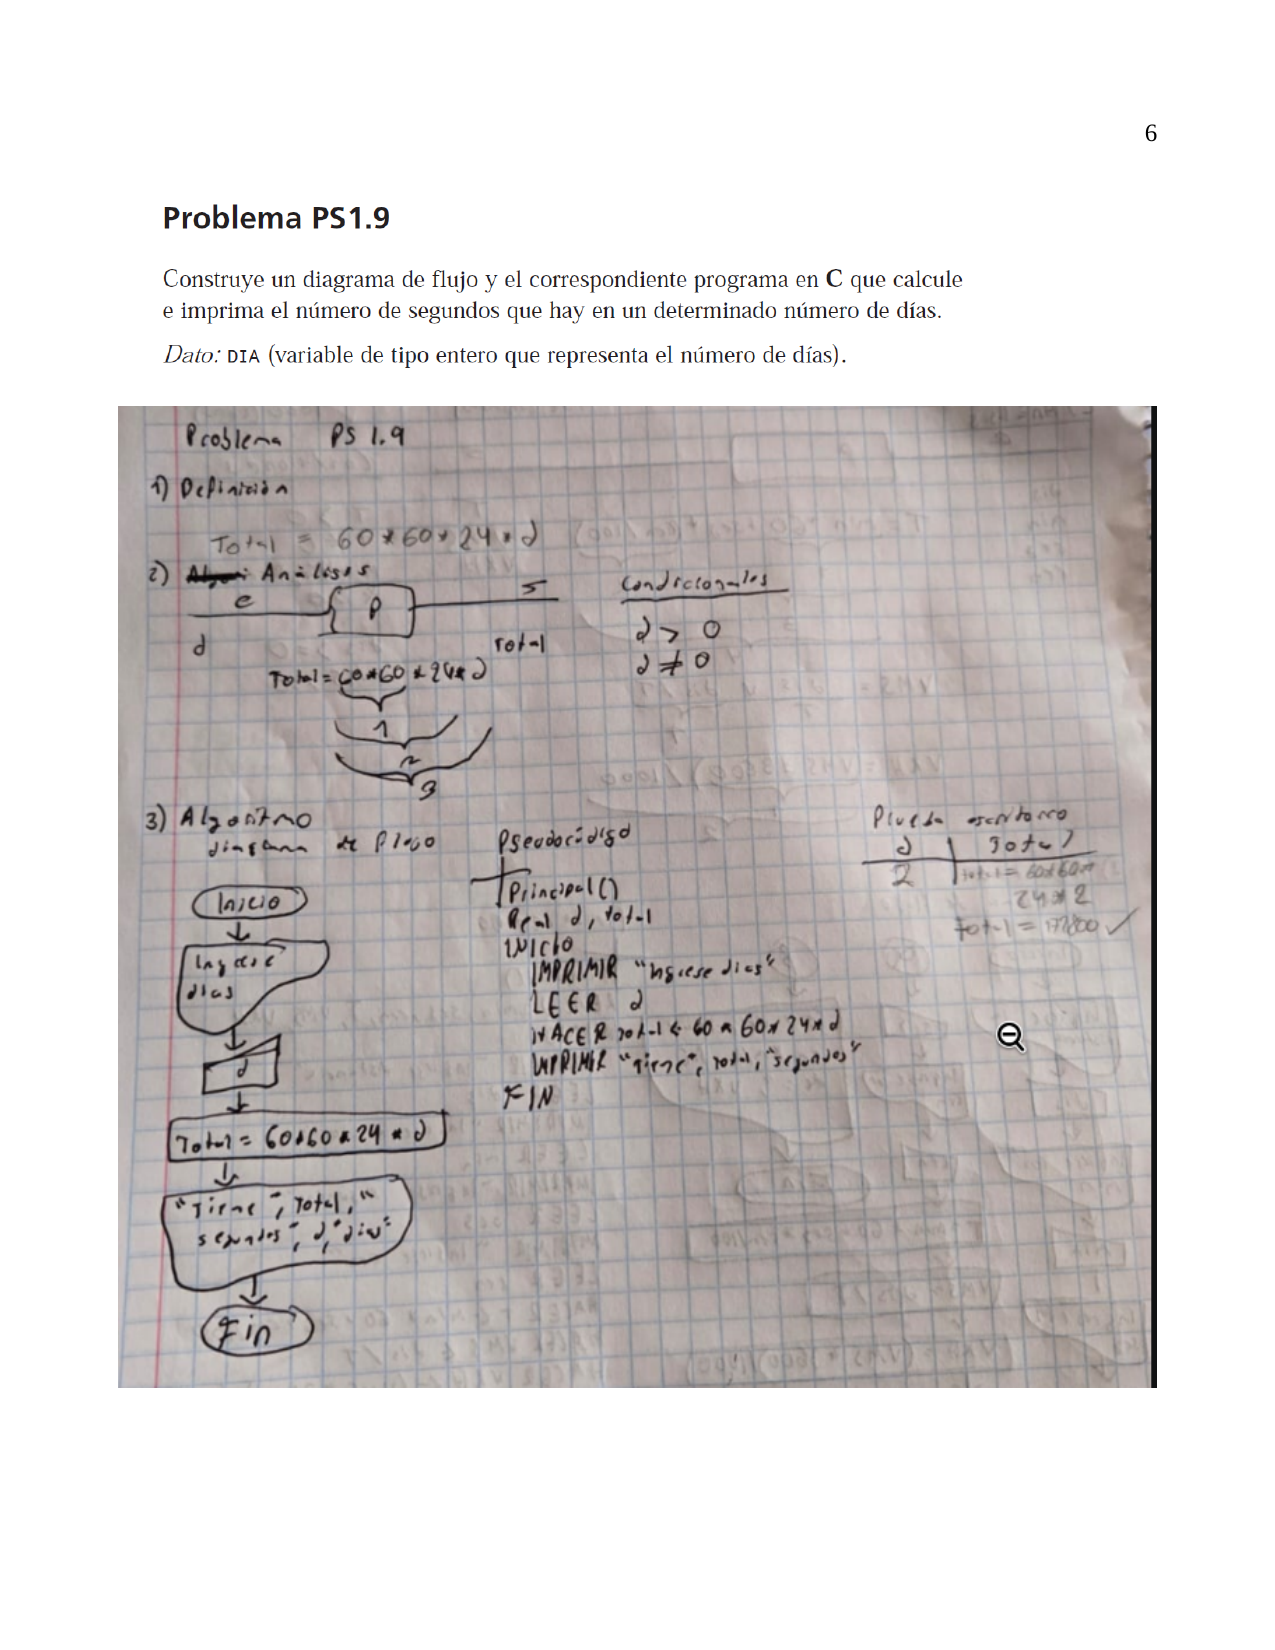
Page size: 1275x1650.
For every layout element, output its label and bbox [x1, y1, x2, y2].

picture [118, 176, 1079, 398]
picture [118, 406, 1157, 1388]
